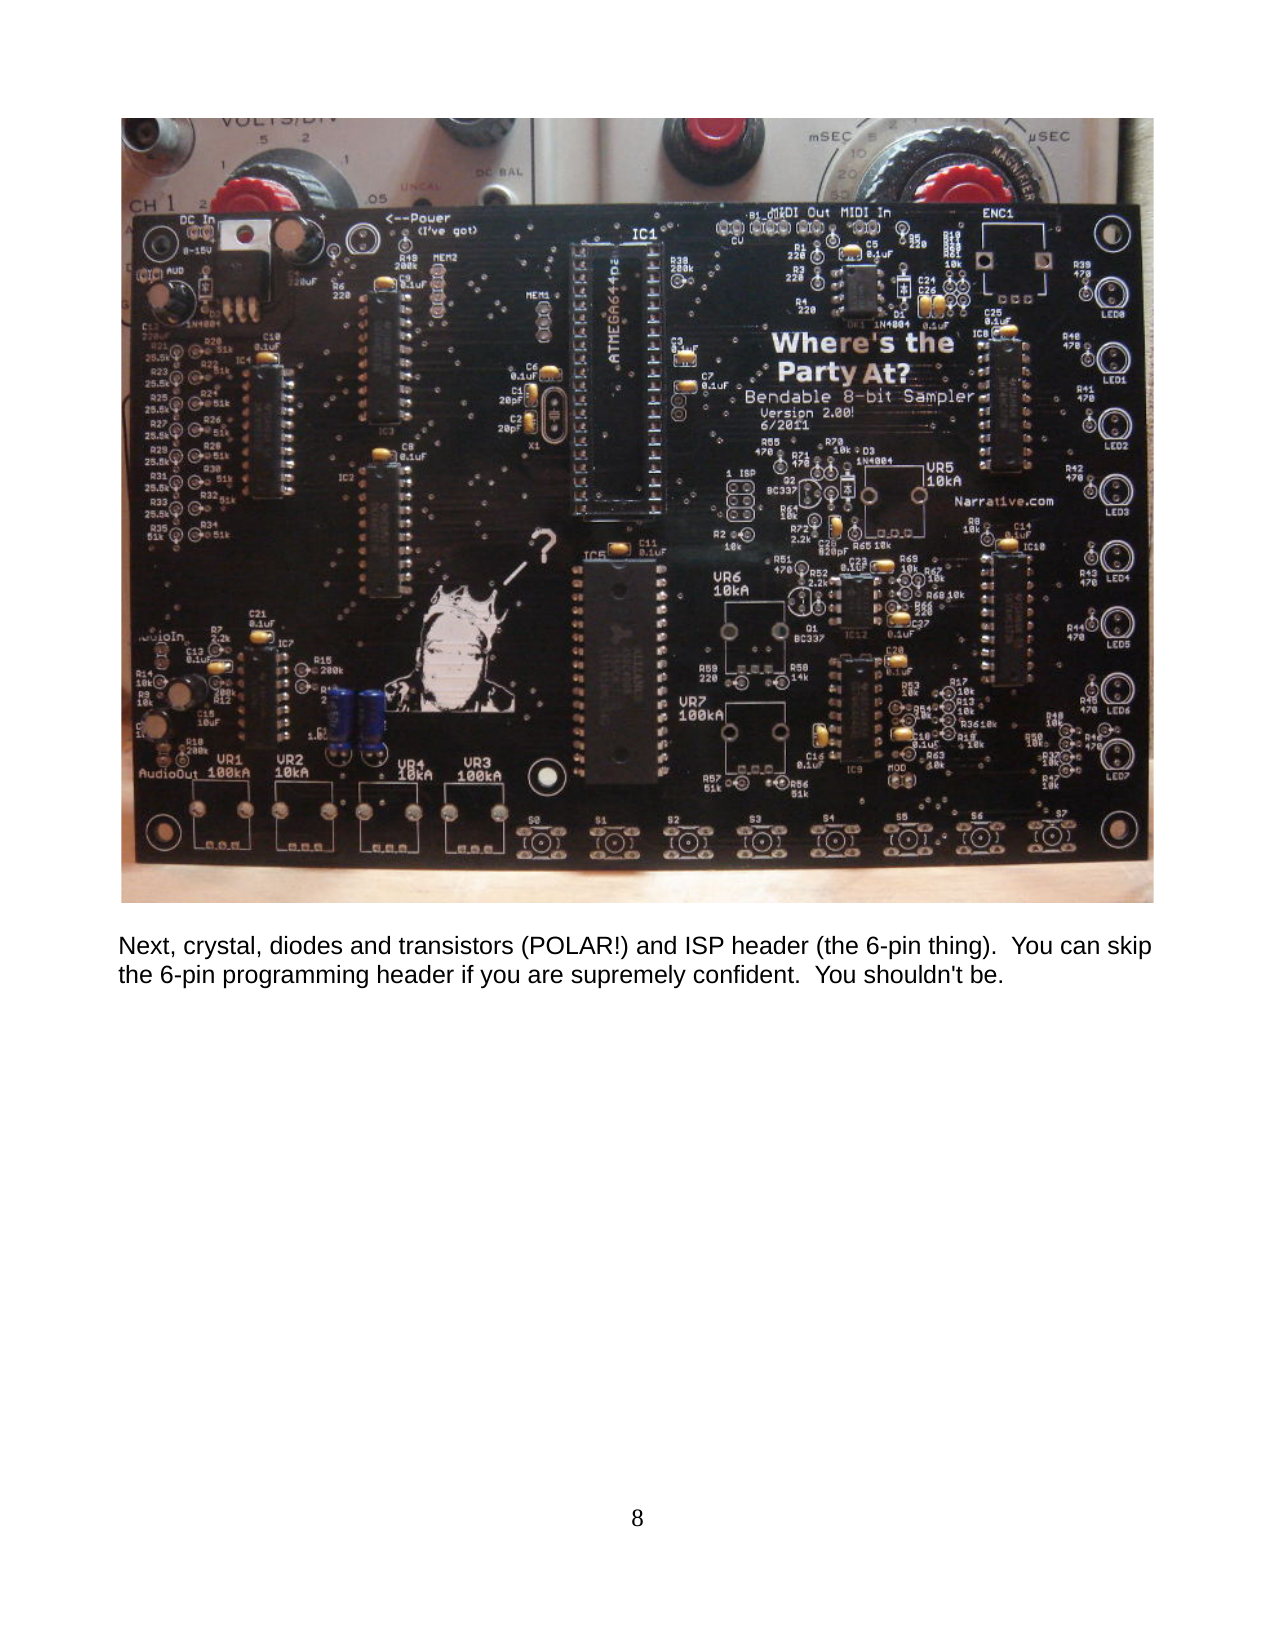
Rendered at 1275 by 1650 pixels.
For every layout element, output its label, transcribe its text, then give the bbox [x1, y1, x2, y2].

text Next, crystal, diodes and transistors (POLAR!) and ISP header (the 6-pin thing). You can skip the 6-pin programming header if you are supremely confident. You shouldn't be. [118, 931, 1157, 989]
picture [121, 118, 1154, 903]
